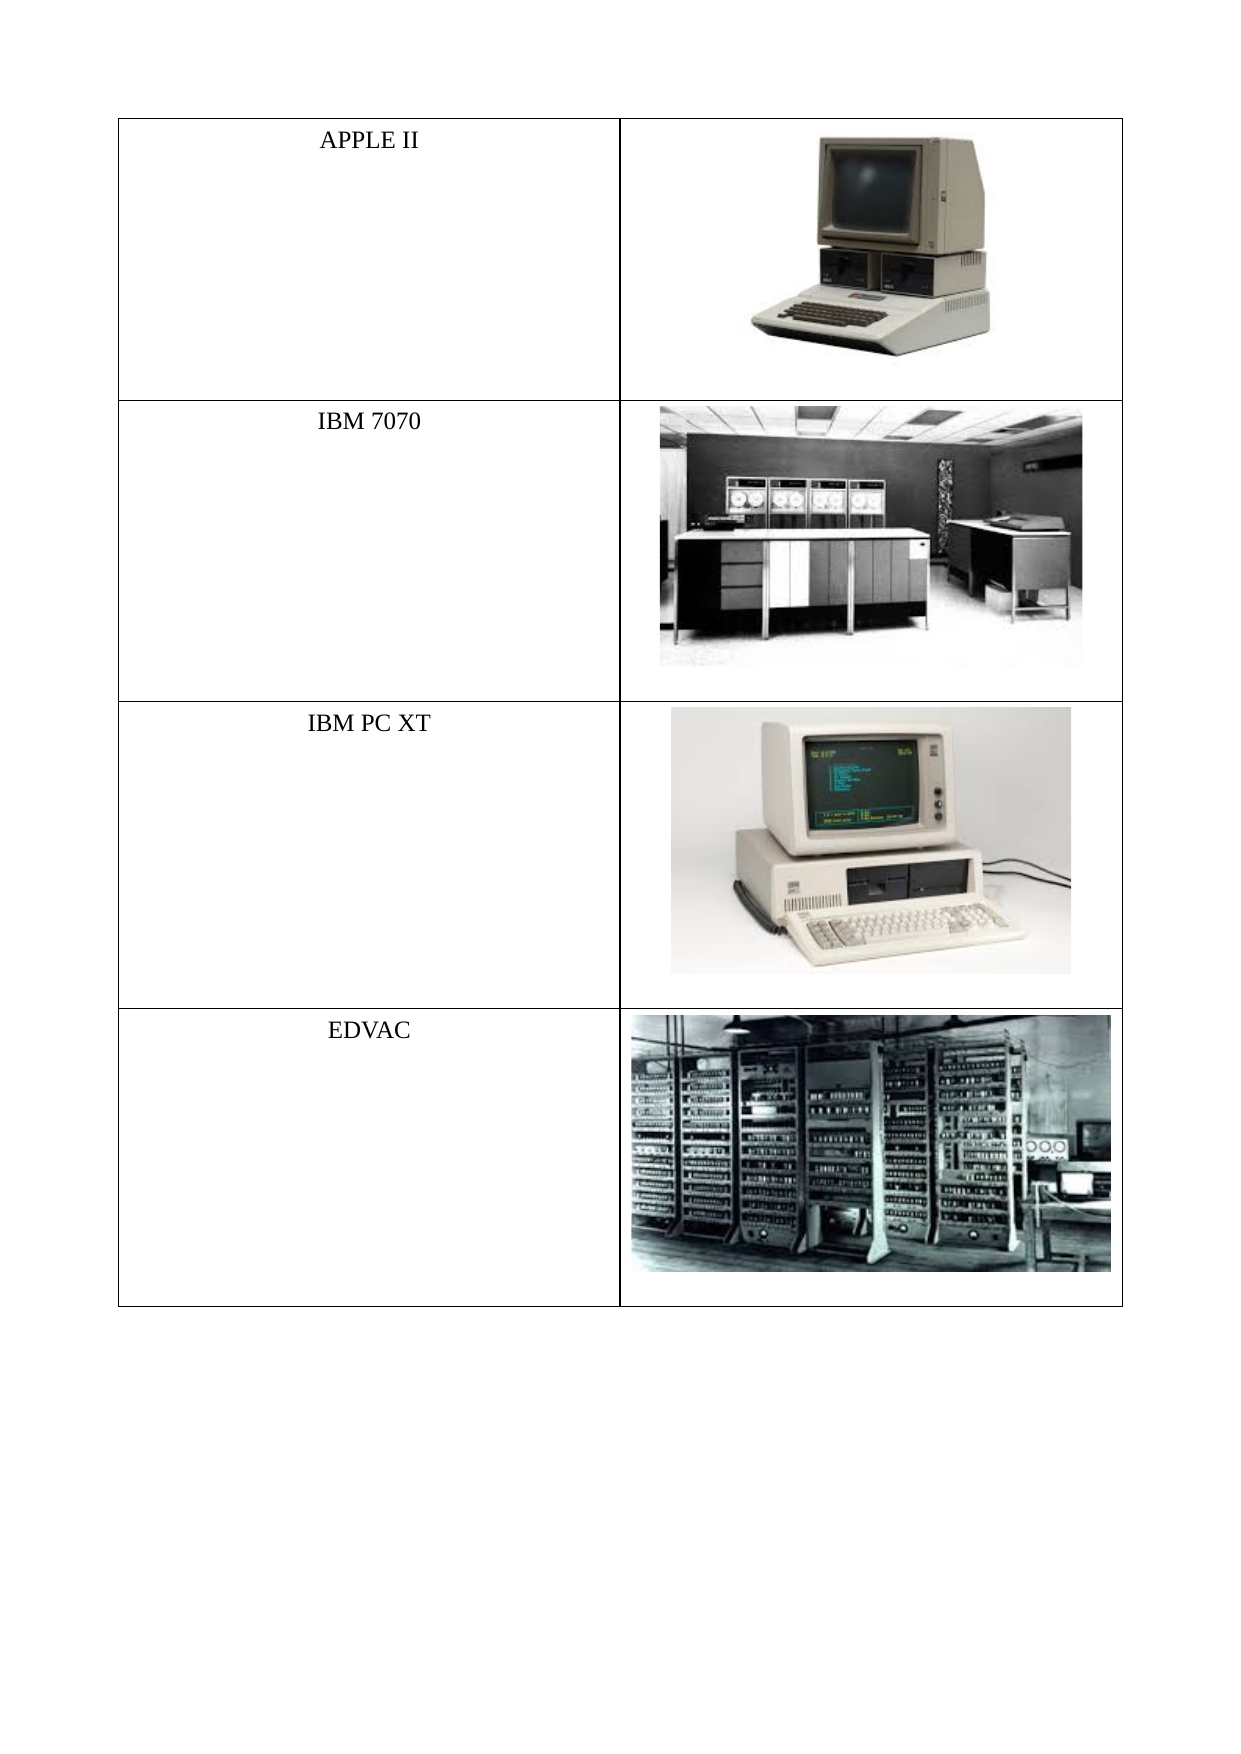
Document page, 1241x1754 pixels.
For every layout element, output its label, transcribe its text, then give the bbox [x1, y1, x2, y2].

picture [631, 1015, 1111, 1272]
table_cell IBM 7070 [119, 401, 619, 701]
picture [690, 125, 1052, 365]
table_cell EDVAC [119, 1009, 619, 1306]
table_cell [621, 1009, 1122, 1306]
table_cell [621, 702, 1122, 1008]
table_cell [621, 119, 1122, 399]
table_cell IBM PC XT [119, 702, 619, 1008]
table_cell APPLE II [119, 119, 619, 399]
picture [671, 707, 1072, 974]
picture [659, 406, 1083, 667]
table_cell [621, 401, 1122, 701]
